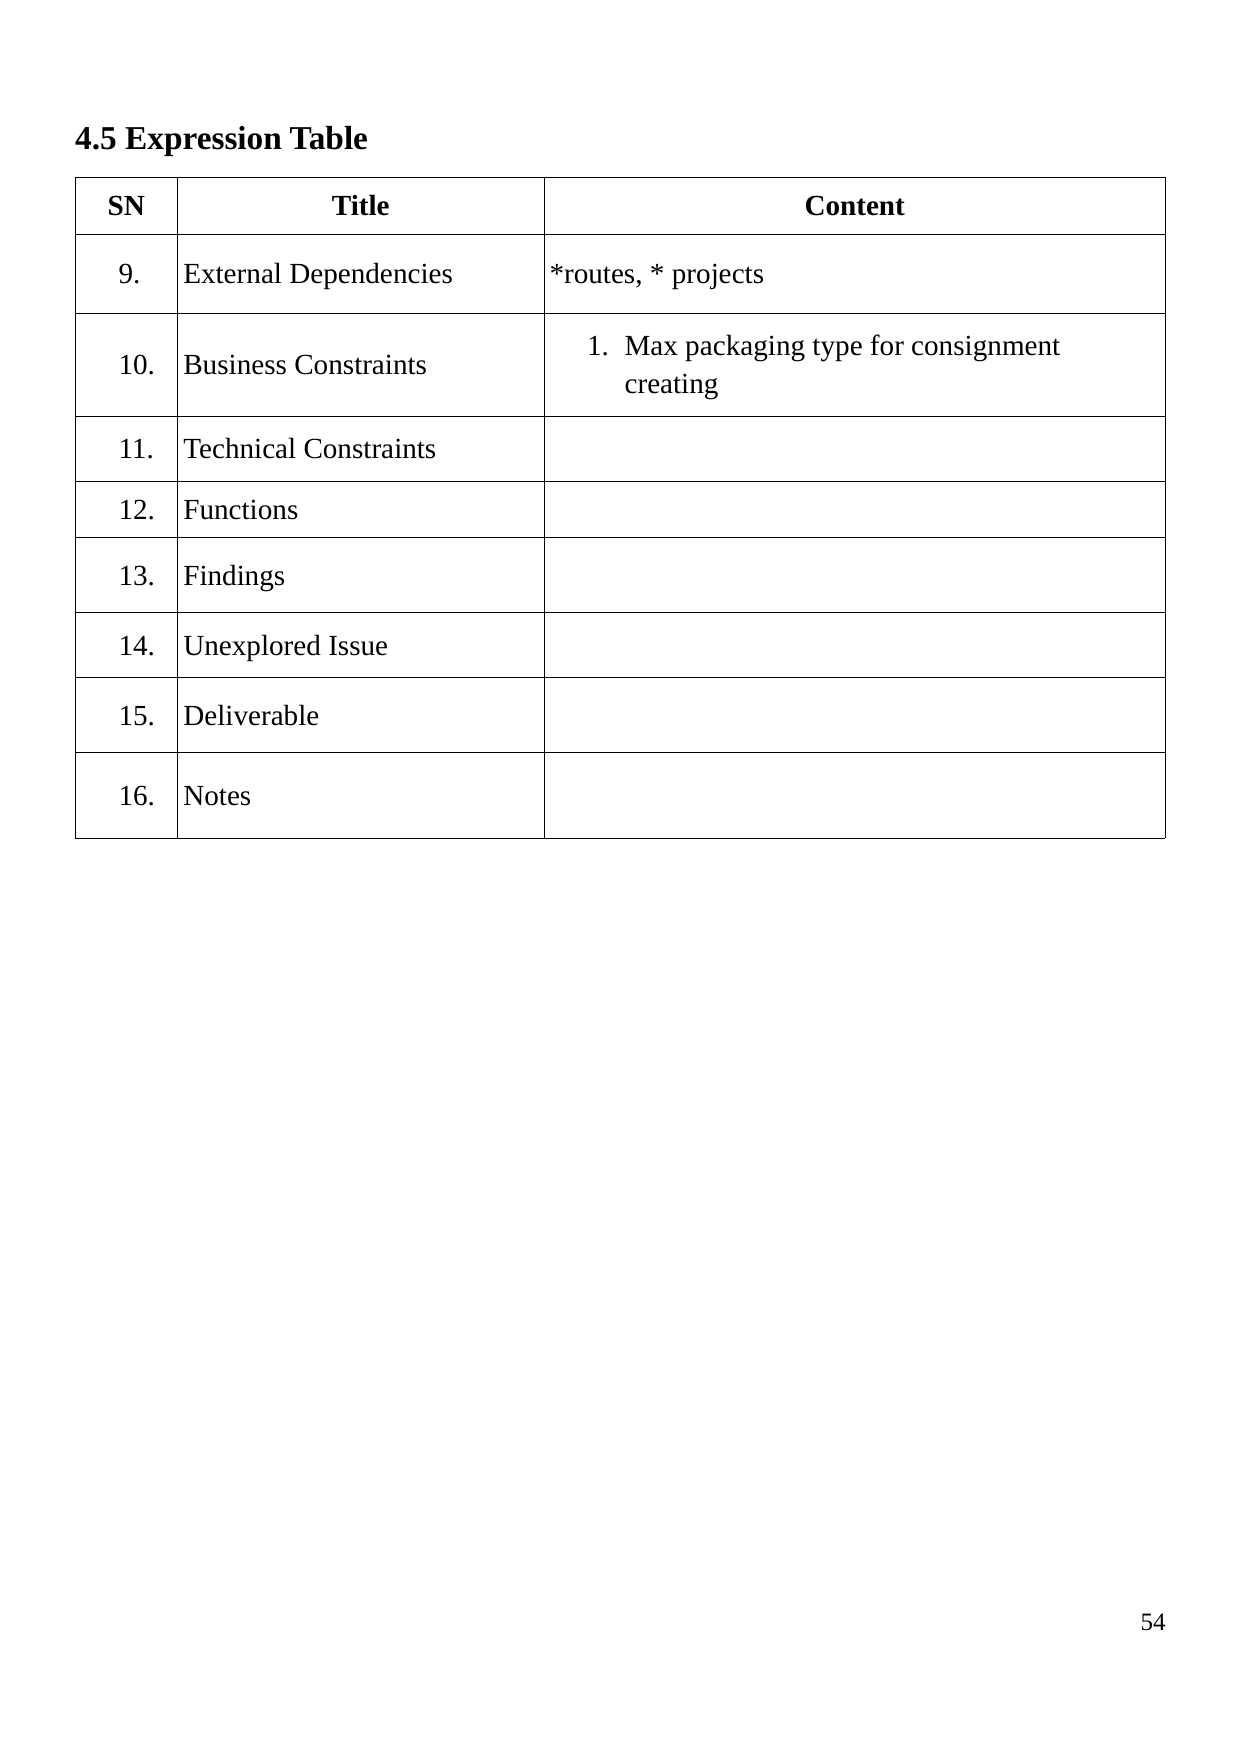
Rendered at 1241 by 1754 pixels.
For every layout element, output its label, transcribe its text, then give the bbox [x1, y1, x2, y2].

table_cell [545, 613, 1165, 677]
table_cell [545, 678, 1165, 752]
table_cell Business Constraints [178, 314, 544, 416]
table_cell [545, 482, 1165, 537]
table_cell [76, 417, 177, 481]
table_cell [76, 538, 177, 612]
table_cell [76, 678, 177, 752]
table_cell [76, 482, 177, 537]
table_cell Findings [178, 538, 544, 612]
table_cell [76, 314, 177, 416]
table_cell [76, 613, 177, 677]
table_cell *routes, * projects [545, 235, 1165, 312]
table_cell Functions [178, 482, 544, 537]
table_cell Technical Constraints [178, 417, 544, 481]
table_cell External Dependencies [178, 235, 544, 312]
table_cell [76, 753, 177, 838]
table_cell Unexplored Issue [178, 613, 544, 677]
table_cell Deliverable [178, 678, 544, 752]
table_header Content [545, 178, 1165, 234]
table_header SN [76, 178, 177, 234]
table_header Title [178, 178, 544, 234]
table_cell [545, 538, 1165, 612]
table_cell Notes [178, 753, 544, 838]
table_cell [76, 235, 177, 312]
table_cell [545, 753, 1165, 838]
text 4.5 Expression Table [75, 118, 1165, 156]
table_cell [545, 417, 1165, 481]
table_cell Max packaging type for consignment creating [545, 314, 1165, 416]
